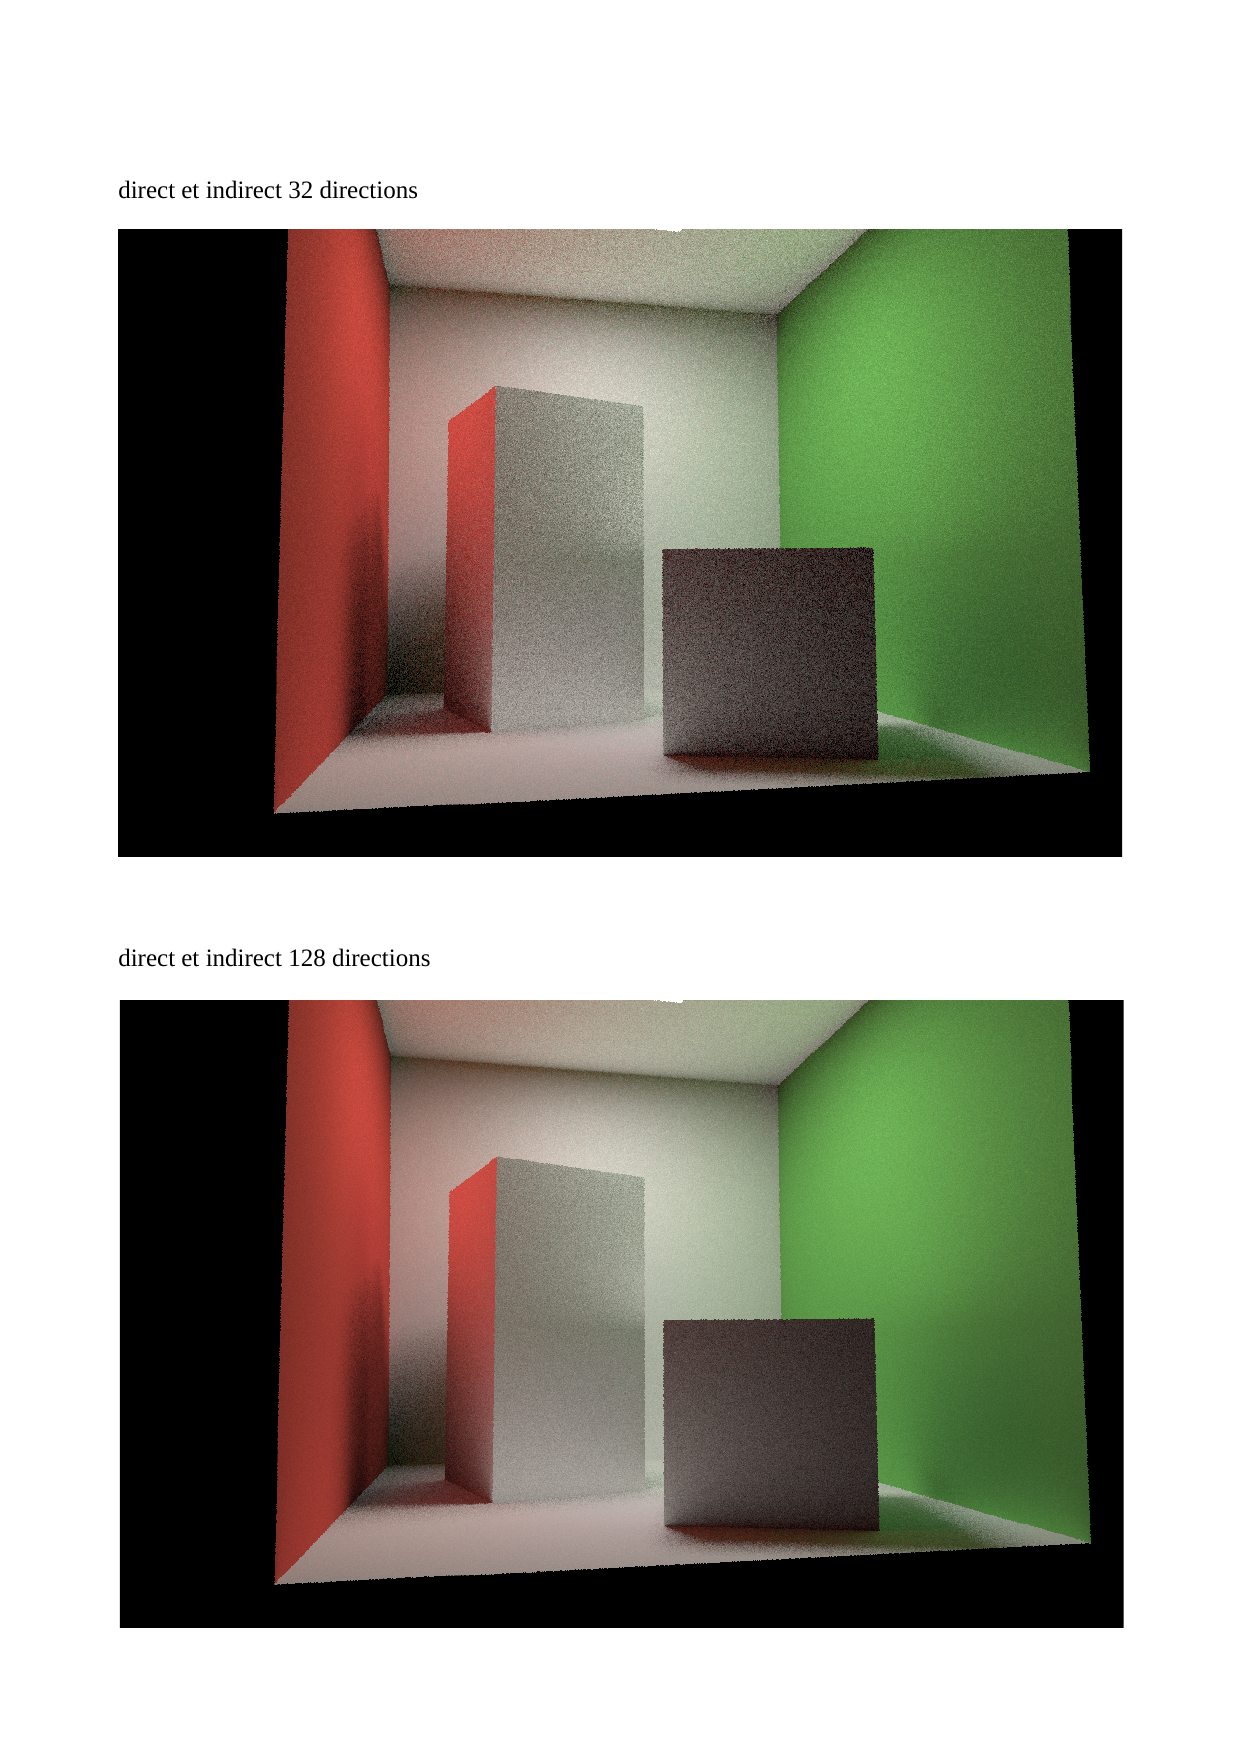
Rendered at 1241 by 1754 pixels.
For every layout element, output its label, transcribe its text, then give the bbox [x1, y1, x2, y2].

text direct et indirect 32 directions [118, 176, 1122, 204]
picture [118, 229, 1123, 857]
text direct et indirect 128 directions [118, 943, 1122, 972]
picture [119, 1000, 1124, 1628]
